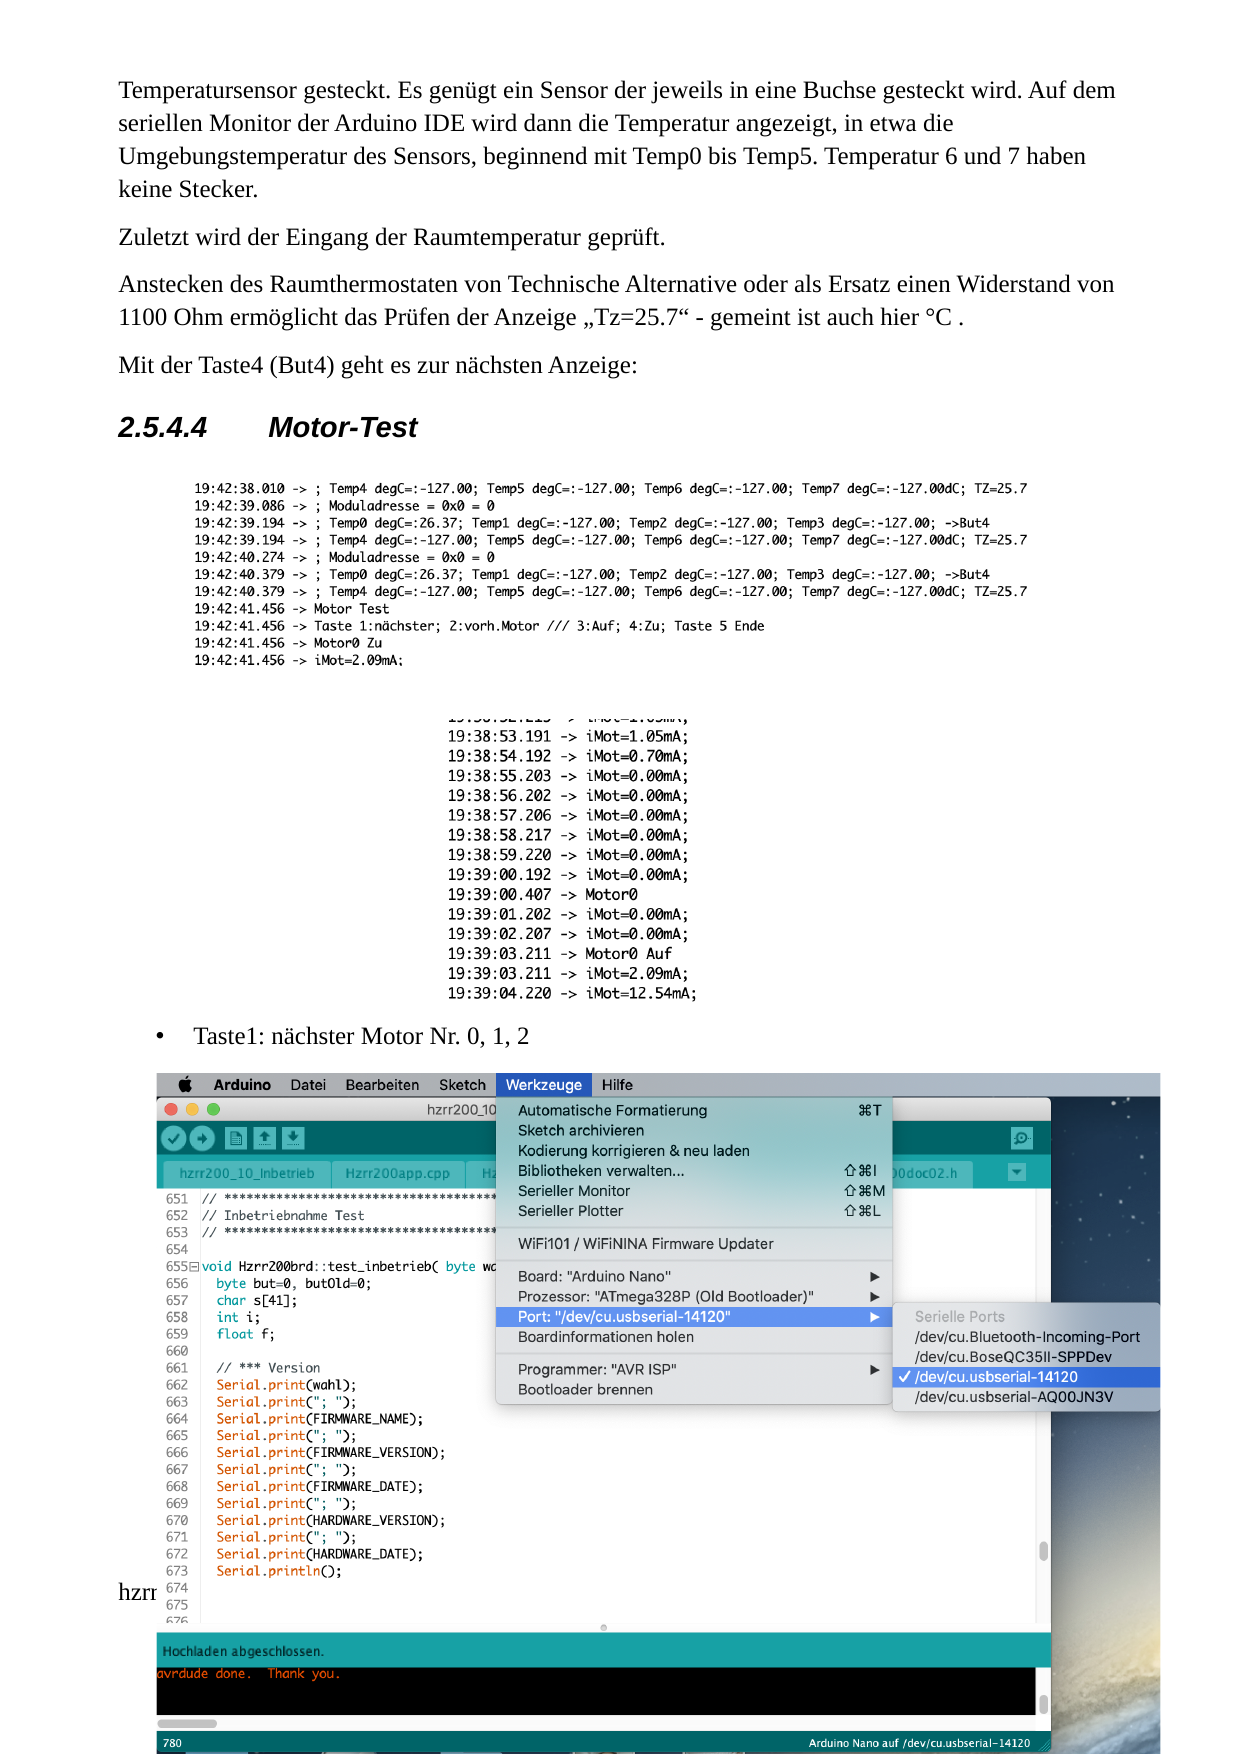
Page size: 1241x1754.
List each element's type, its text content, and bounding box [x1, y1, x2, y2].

text Zuletzt wird der Eingang der Raumtemperatur geprüft. [118, 222, 1122, 250]
subtitle Motor-Test [118, 410, 1122, 443]
text Bild 48: Ausgabe beim Motortest [447, 696, 793, 719]
text Anstecken des Raumthermostaten von Technische Alternative oder als Ersatz einen Widerstand von 1100 Ohm ermöglicht das Prüfen der Anzeige „Tz=25.7“ - gemeint ist auch hier °C . [118, 269, 1122, 331]
list Taste1: nächster Motor Nr. 0, 1, 2 [156, 1021, 1122, 1050]
text Bild 47: Taste4 (But4) wechselt zum Motor-Test [193, 456, 1047, 479]
text Mit der Taste4 (But4) geht es zur nächsten Anzeige: [118, 350, 1122, 379]
text Temperatursensor gesteckt. Es genügt ein Sensor der jeweils in eine Buchse gesteckt wird. Auf dem seriellen Monitor der Arduino IDE wird dann die Temperatur angezeigt, in etwa die Umgebungstemperatur des Sensors, beginnend mit Temp0 bis Temp5. Temperatur 6 und 7 haben keine Stecker. [118, 75, 1122, 203]
